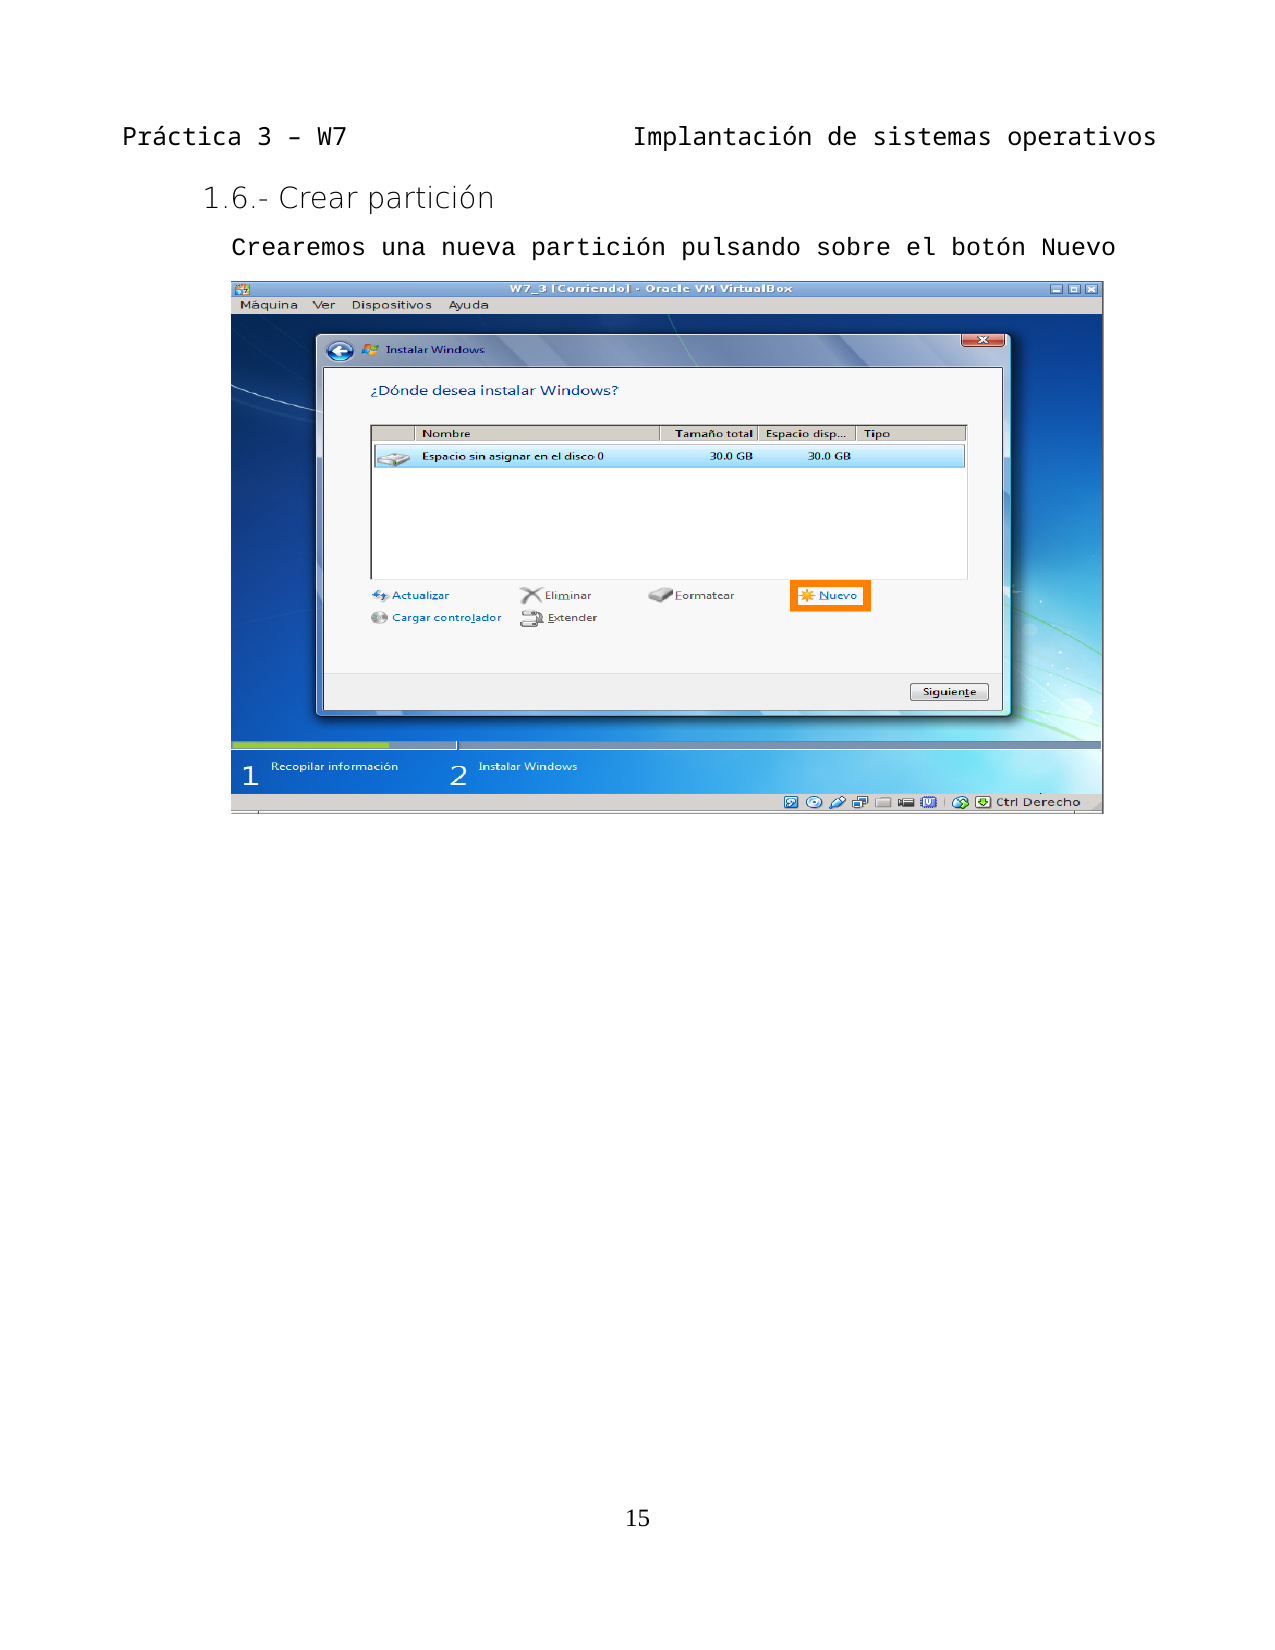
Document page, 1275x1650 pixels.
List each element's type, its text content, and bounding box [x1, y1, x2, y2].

text Crearemos una nueva partición pulsando sobre el botón Nuevo [231, 235, 1157, 263]
picture [231, 281, 1104, 814]
list Crear partición [193, 182, 1157, 216]
